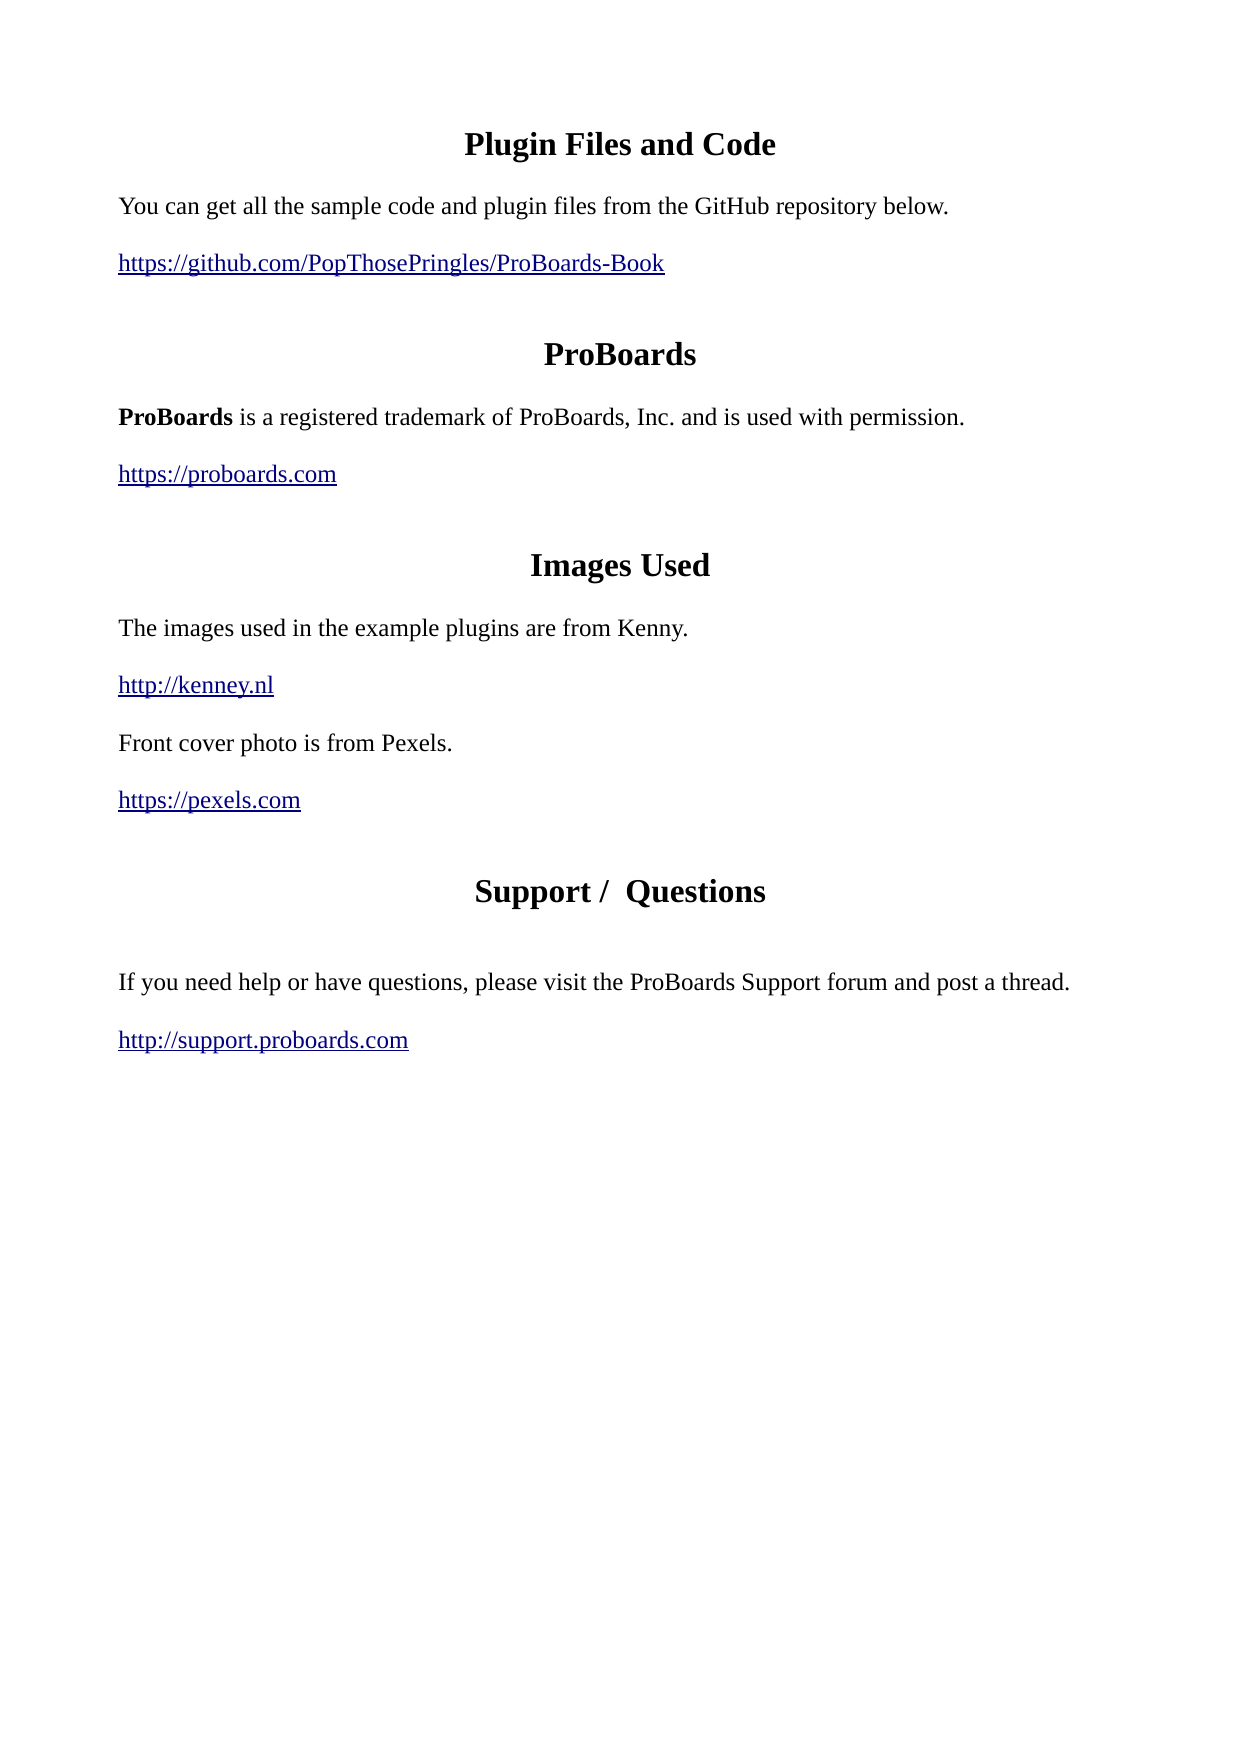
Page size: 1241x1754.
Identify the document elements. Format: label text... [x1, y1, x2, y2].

text http://support.proboards.com [118, 1025, 1122, 1053]
text ProBoards [118, 335, 1122, 373]
text Plugin Files and Code [118, 124, 1122, 162]
text Images Used [118, 546, 1122, 584]
text https://proboards.com [118, 459, 1122, 488]
text Support / Questions [118, 871, 1122, 910]
text https://github.com/PopThosePringles/ProBoards-Book [118, 248, 1122, 277]
text The images used in the example plugins are from Kenny. [118, 613, 1122, 641]
text Front cover photo is from Pexels. [118, 728, 1122, 756]
text You can get all the sample code and plugin files from the GitHub repository below. [118, 191, 1122, 220]
text ProBoards is a registered trademark of ProBoards, Inc. and is used with permission. [118, 402, 1122, 431]
text If you need help or have questions, please visit the ProBoards Support forum and post a thread. [118, 967, 1122, 996]
text http://kenney.nl [118, 670, 1122, 699]
text https://pexels.com [118, 785, 1122, 814]
